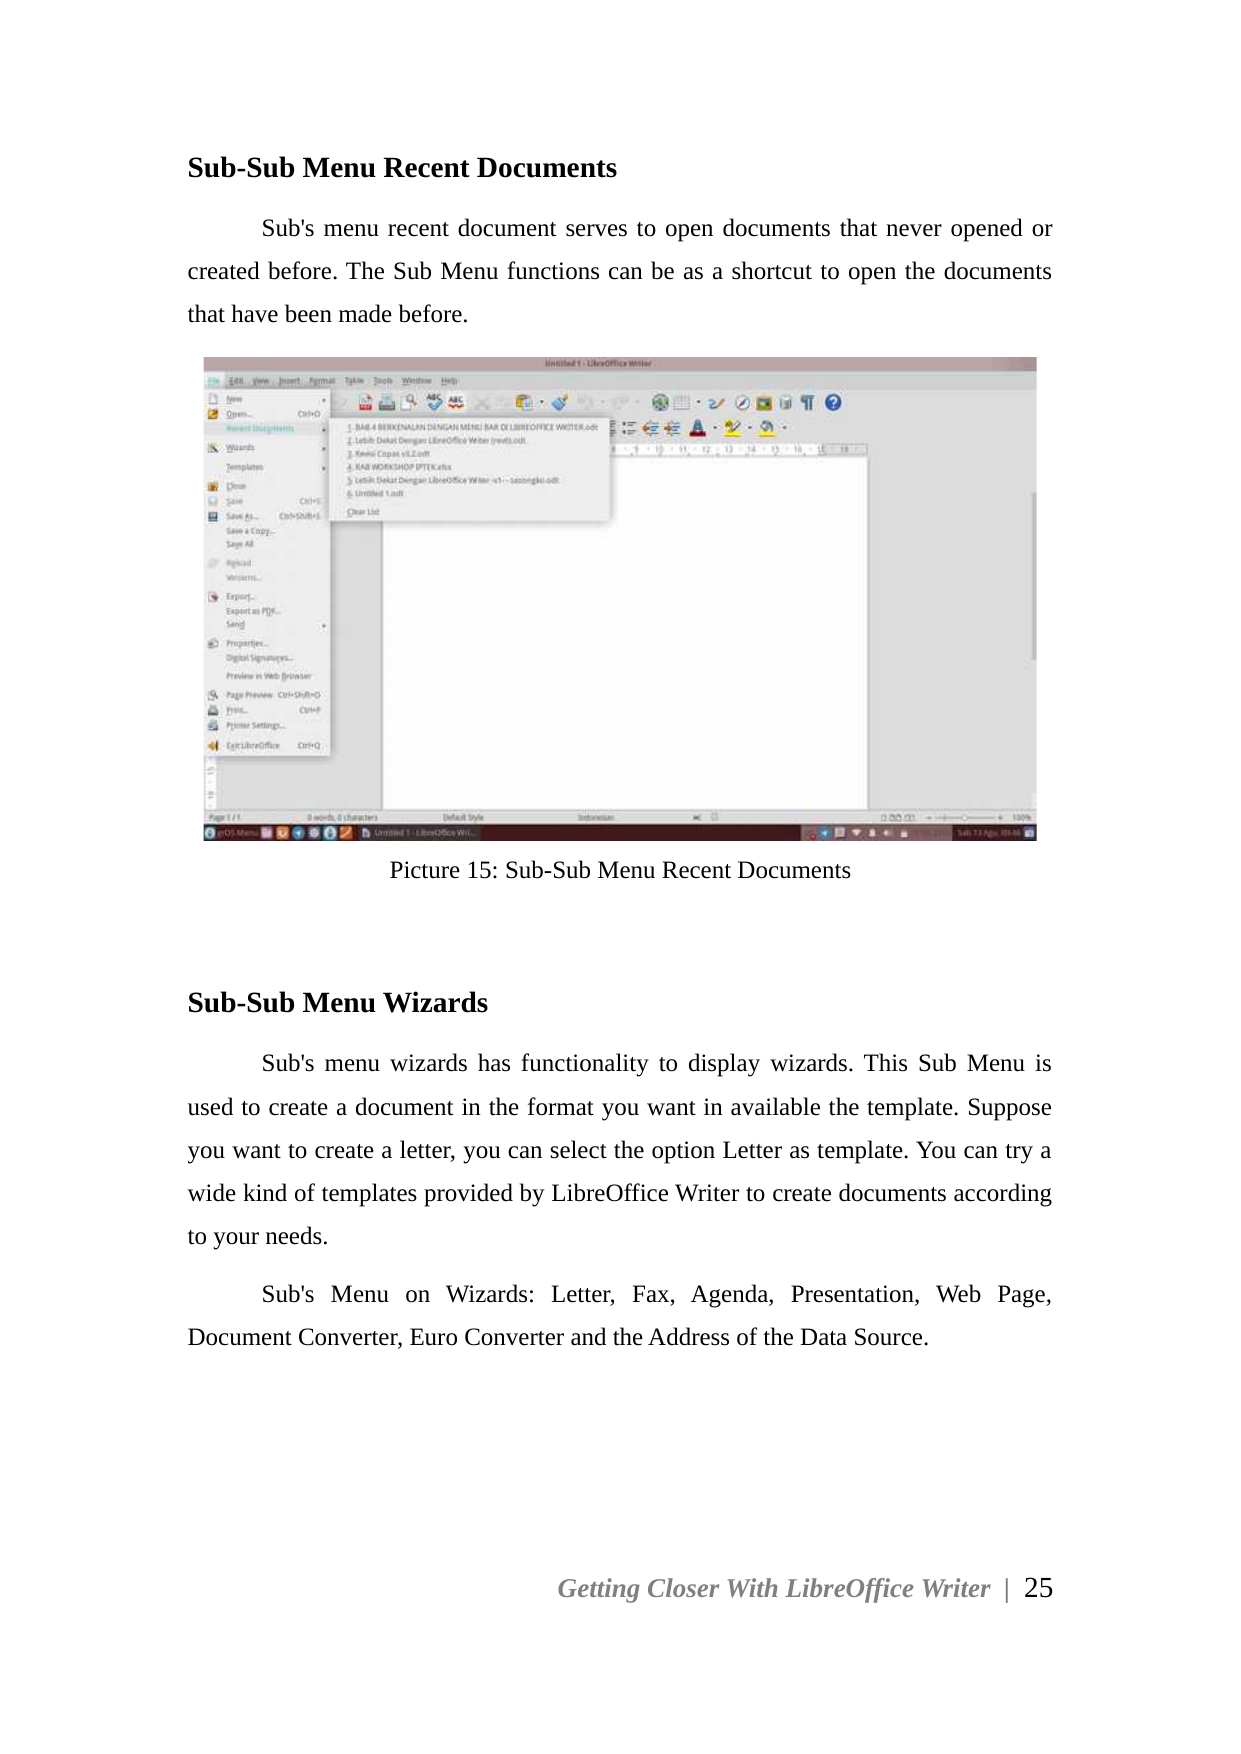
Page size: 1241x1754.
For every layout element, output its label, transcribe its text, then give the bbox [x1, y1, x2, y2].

subtitle Sub-Sub Menu Wizards [187, 985, 1053, 1019]
subtitle Sub-Sub Menu Recent Documents [187, 150, 1053, 184]
text Sub's menu recent document serves to open documents that never opened or created before. The Sub Menu functions can be as a shortcut to open the documents that have been made before. [187, 213, 1053, 328]
text Picture 15: Sub-Sub Menu Recent Documents [187, 357, 1053, 884]
text Sub's Menu on Wizards: Letter, Fax, Agenda, Presentation, Web Page, Document Converter, Euro Converter and the Address of the Data Source. [187, 1279, 1053, 1351]
text Sub's menu wizards has functionality to display wizards. This Sub Menu is used to create a document in the format you want in available the template. Suppose you want to create a letter, you can select the option Letter as template. You can try a wide kind of templates provided by LibreOffice Writer to create documents according to your needs. [187, 1048, 1053, 1250]
picture [203, 357, 1037, 841]
